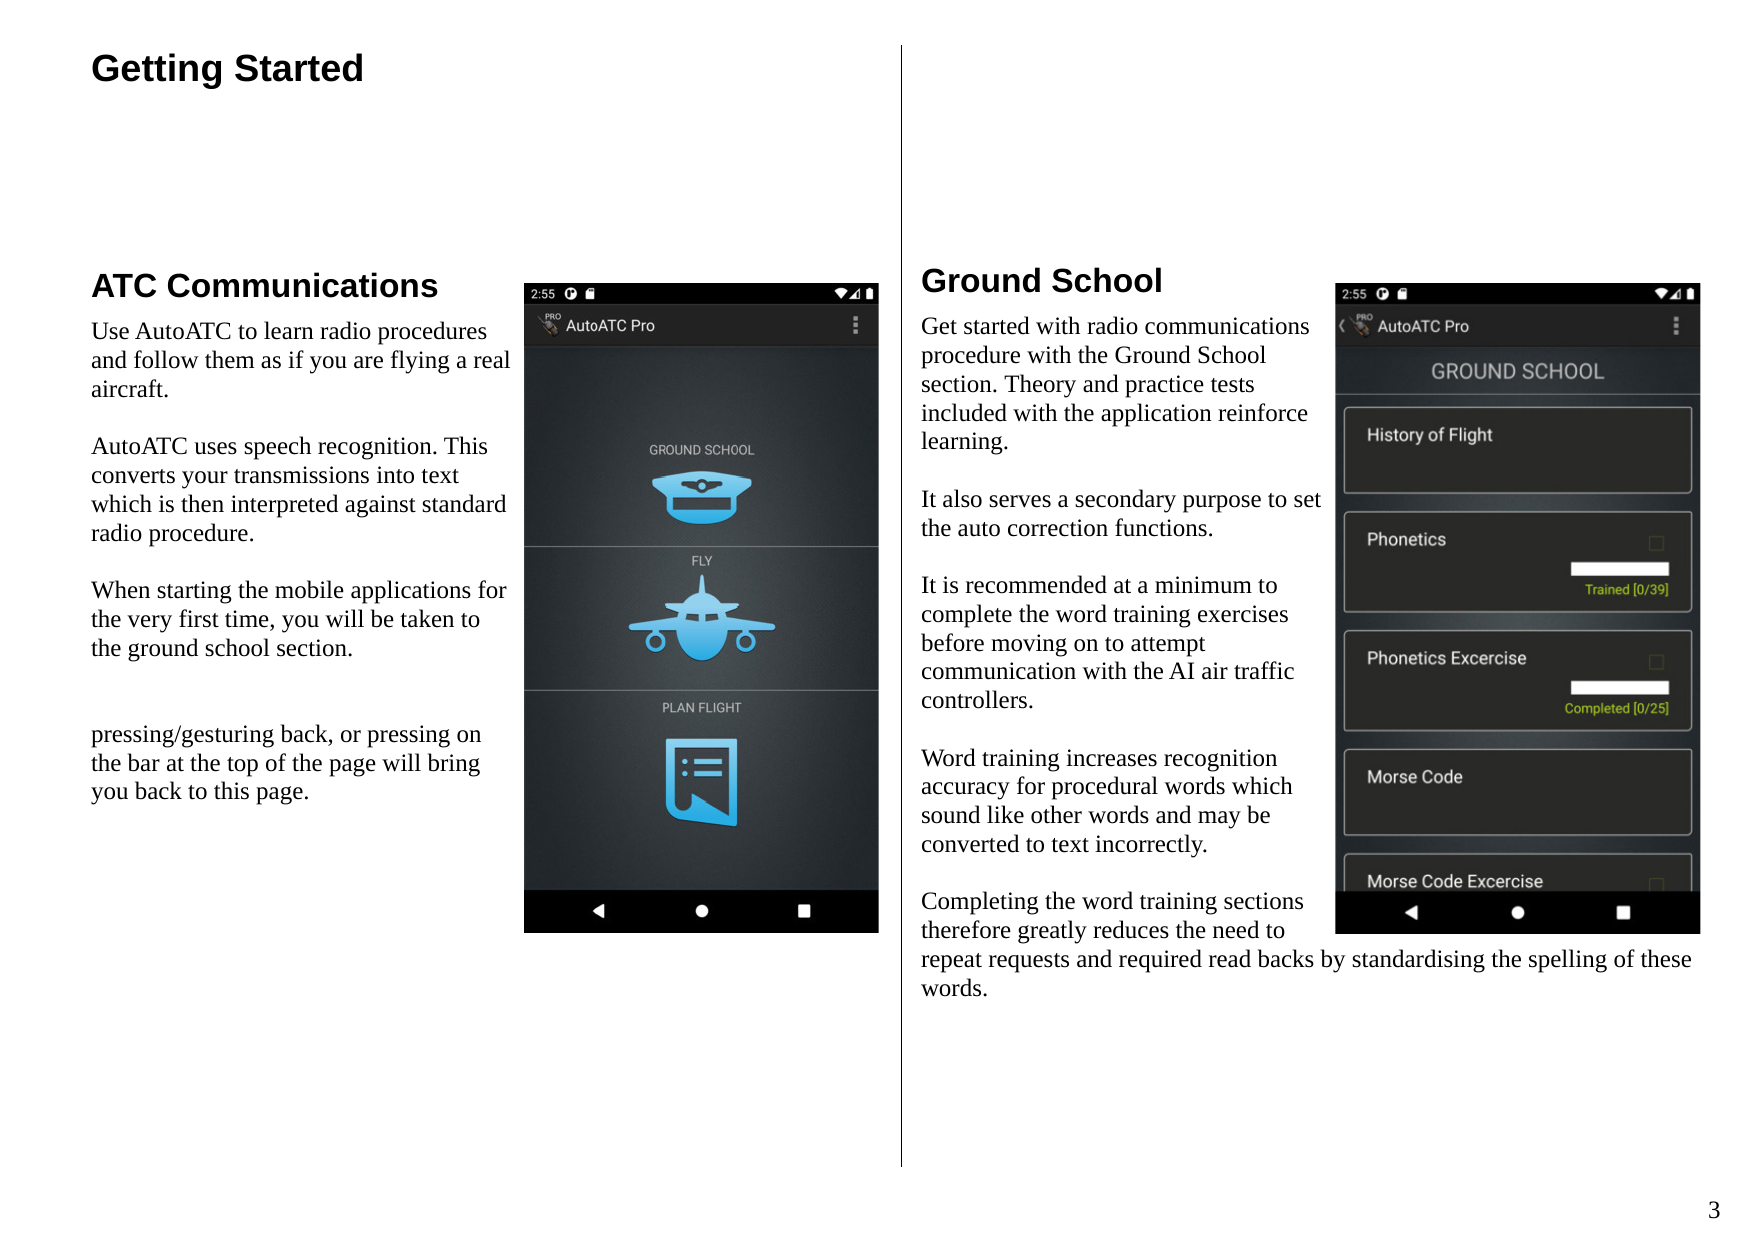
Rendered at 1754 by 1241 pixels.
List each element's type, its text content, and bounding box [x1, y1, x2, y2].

text Completing the word training sections therefore greatly reduces the need to repeat requests and required read backs by standardising the spelling of these words. [921, 886, 1720, 1001]
subtitle Getting Started [91, 45, 898, 89]
text Use AutoATC to learn radio procedures and follow them as if you are flying a real aircraft. [91, 316, 524, 403]
picture [1335, 283, 1701, 934]
text It also serves a secondary purpose to set the auto correction functions. [921, 484, 1335, 541]
text pressing/gesturing back, or pressing on the bar at the top of the page will bring you back to this page. [91, 719, 524, 805]
text AutoATC uses speech recognition. This converts your transmissions into text which is then interpreted against standard radio procedure. [91, 431, 524, 546]
picture [524, 283, 879, 933]
subtitle ATC Communications [91, 265, 898, 304]
text Word training increases recognition accuracy for procedural words which sound like other words and may be converted to text incorrectly. [921, 743, 1335, 858]
text Get started with radio communications procedure with the Ground School section. Theory and practice tests included with the application reinforce learning. [921, 311, 1335, 455]
subtitle Ground School [921, 260, 1738, 299]
text When starting the mobile applications for the very first time, you will be taken to the ground school section. [91, 575, 524, 661]
text It is recommended at a minimum to complete the word training exercises before moving on to attempt communication with the AI air traffic controllers. [921, 570, 1335, 714]
